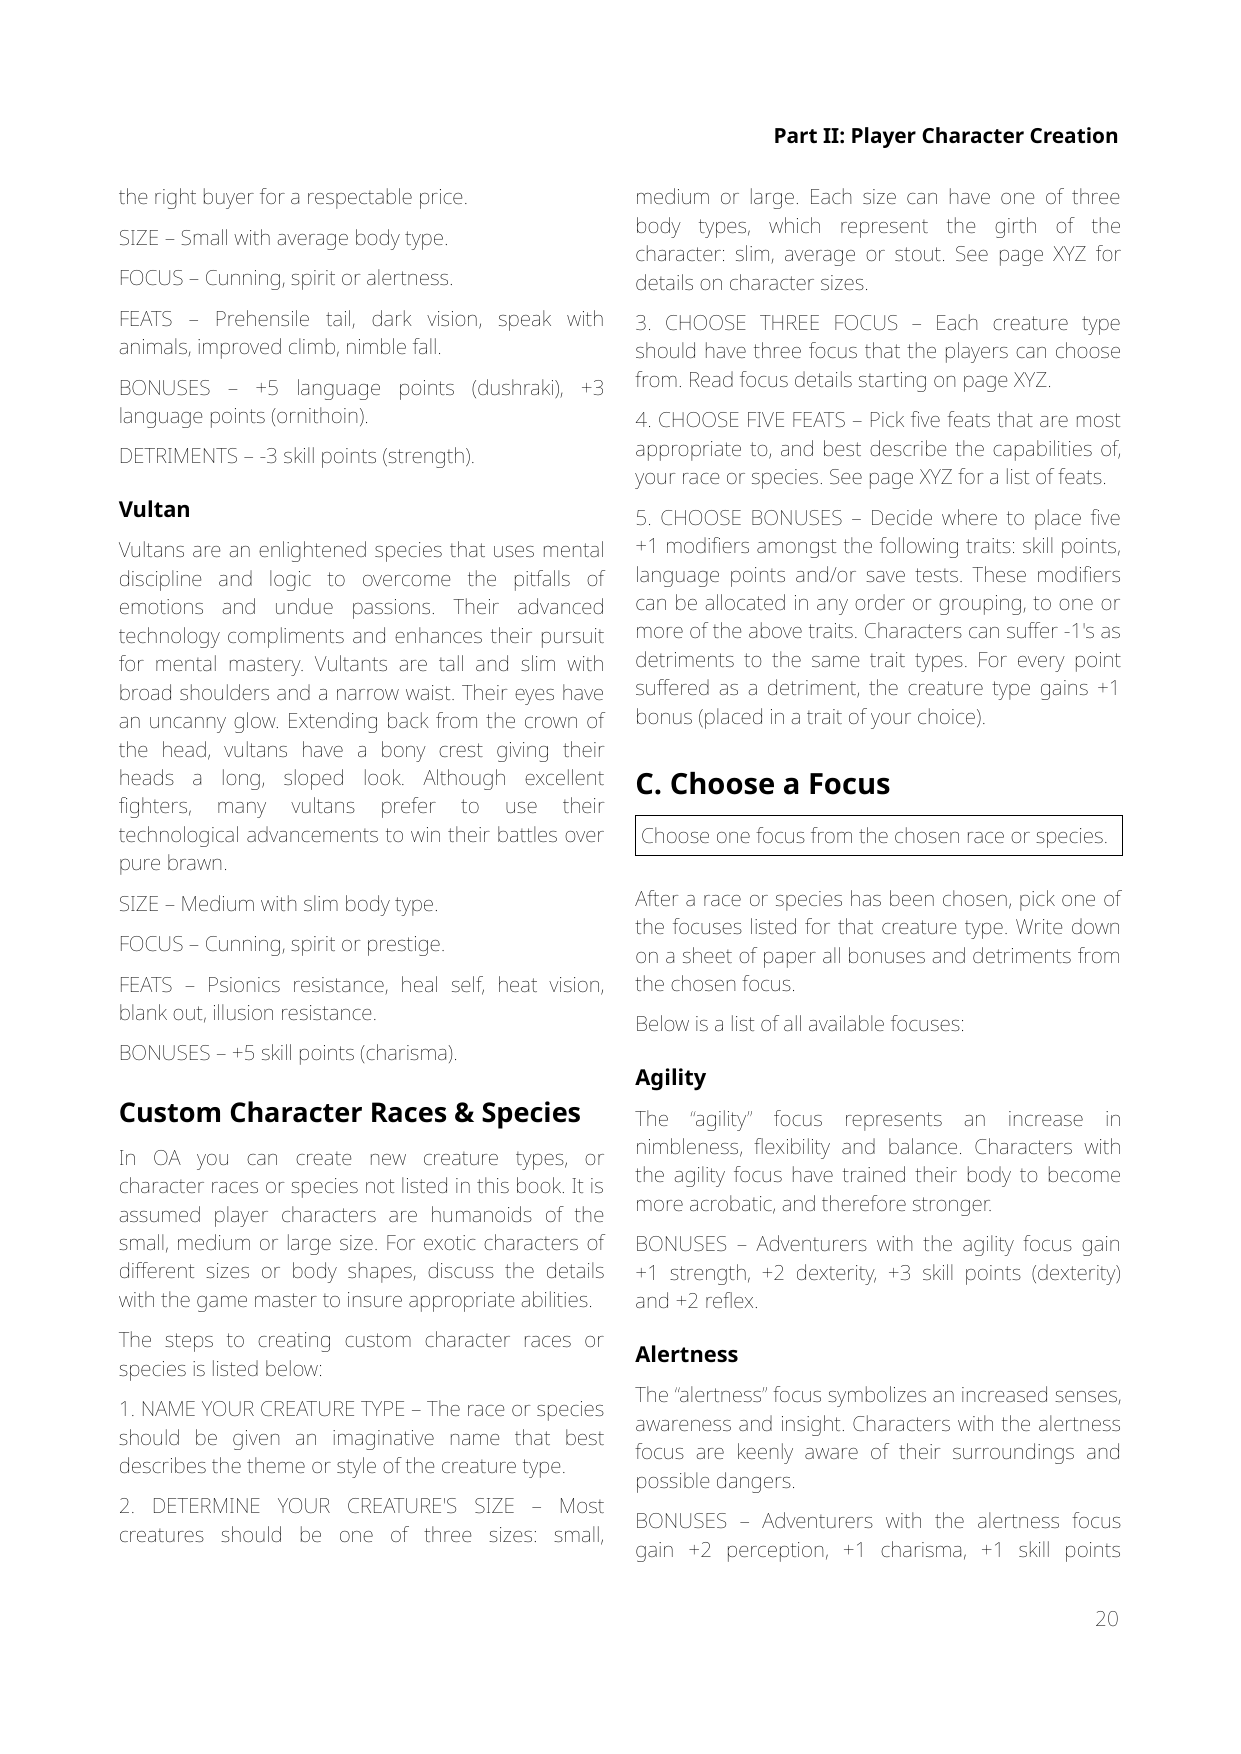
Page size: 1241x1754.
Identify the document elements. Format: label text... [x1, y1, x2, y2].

text BONUSES – +5 skill points (charisma). [118, 1038, 605, 1067]
text Alertness [635, 1339, 1122, 1368]
text SIZE – Small with average body type. [118, 223, 605, 251]
text 1. NAME YOUR CREATURE TYPE – The race or species should be given an imaginative name that best describes the theme or style of the creature type. [118, 1394, 605, 1480]
text 3. CHOOSE THREE FOCUS – Each creature type should have three focus that the players can choose from. Read focus details starting on page XYZ. [635, 308, 1122, 393]
table_header Choose one focus from the chosen race or species. [636, 816, 1122, 855]
text BONUSES – Adventurers with the agility focus gain +1 strength, +2 dexterity, +3 skill points (dexterity) and +2 reflex. [635, 1229, 1122, 1315]
text BONUSES – Adventurers with the alertness focus gain +2 perception, +1 charisma, +1 skill points [635, 1506, 1122, 1563]
text SIZE – Medium with slim body type. [118, 889, 605, 917]
text After a race or species has been chosen, pick one of the focuses listed for that creature type. Write down on a sheet of paper all bonuses and detriments from the chosen focus. [635, 884, 1122, 998]
text 2. DETERMINE YOUR CREATURE'S SIZE – Most creatures should be one of three sizes: small, [118, 1492, 605, 1548]
text The “alertness” focus symbolizes an increased senses, awareness and insight. Characters with the alertness focus are keenly aware of their surroundings and possible dangers. [635, 1381, 1122, 1494]
text Vultan [118, 494, 605, 524]
text The “agility” focus represents an increase in nimbleness, flexibility and balance. Characters with the agility focus have trained their body to become more acrobatic, and therefore stronger. [635, 1104, 1122, 1217]
subtitle Custom Character Races & Species [118, 1093, 605, 1130]
text Vultans are an enlightened species that uses mental discipline and logic to overcome the pitfalls of emotions and undue passions. Their advanced technology compliments and enhances their pursuit for mental mastery. Vultants are tall and slim with broad shoulders and a narrow waist. Their eyes have an uncanny glow. Extending back from the crown of the head, vultans have a bony crest giving their heads a long, sloped look. Although excellent fighters, many vultans prefer to use their technological advancements to win their battles over pure brawn. [118, 536, 605, 877]
text BONUSES – +5 language points (dushraki), +3 language points (ornithoin). [118, 373, 605, 429]
text FOCUS – Cunning, spirit or prestige. [118, 929, 605, 958]
text Below is a list of all available focuses: [635, 1009, 1122, 1038]
text FEATS – Psionics resistance, heal self, heat vision, blank out, illusion resistance. [118, 970, 605, 1027]
text the right buyer for a respectable price. [118, 182, 605, 211]
subtitle C. Choose a Focus [635, 763, 1122, 803]
text medium or large. Each size can have one of three body types, which represent the girth of the character: slim, average or stout. See page XYZ for details on character sizes. [635, 182, 1122, 296]
text 5. CHOOSE BONUSES – Decide where to place five +1 modifiers amongst the following traits: skill points, language points and/or save tests. These modifiers can be allocated in any order or grouping, to one or more of the above traits. Characters can suffer -1's as detriments to the same trait types. For every point suffered as a detriment, the creature type gains +1 bonus (placed in a trait of your choice). [635, 503, 1122, 730]
text The steps to creating custom character races or species is listed below: [118, 1326, 605, 1382]
text FEATS – Prehensile tail, dark vision, speak with animals, improved climb, nimble fall. [118, 304, 605, 361]
text 4. CHOOSE FIVE FEATS – Pick five feats that are most appropriate to, and best describe the capabilities of, your race or species. See page XYZ for a list of feats. [635, 406, 1122, 491]
text FOCUS – Cunning, spirit or alertness. [118, 263, 605, 292]
text In OA you can create new creature types, or character races or species not listed in this book. It is assumed player characters are humanoids of the small, medium or large size. For exotic characters of different sizes or body shapes, discuss the details with the game master to insure appropriate abilities. [118, 1143, 605, 1313]
text DETRIMENTS – -3 skill points (strength). [118, 441, 605, 470]
text Agility [635, 1062, 1122, 1092]
